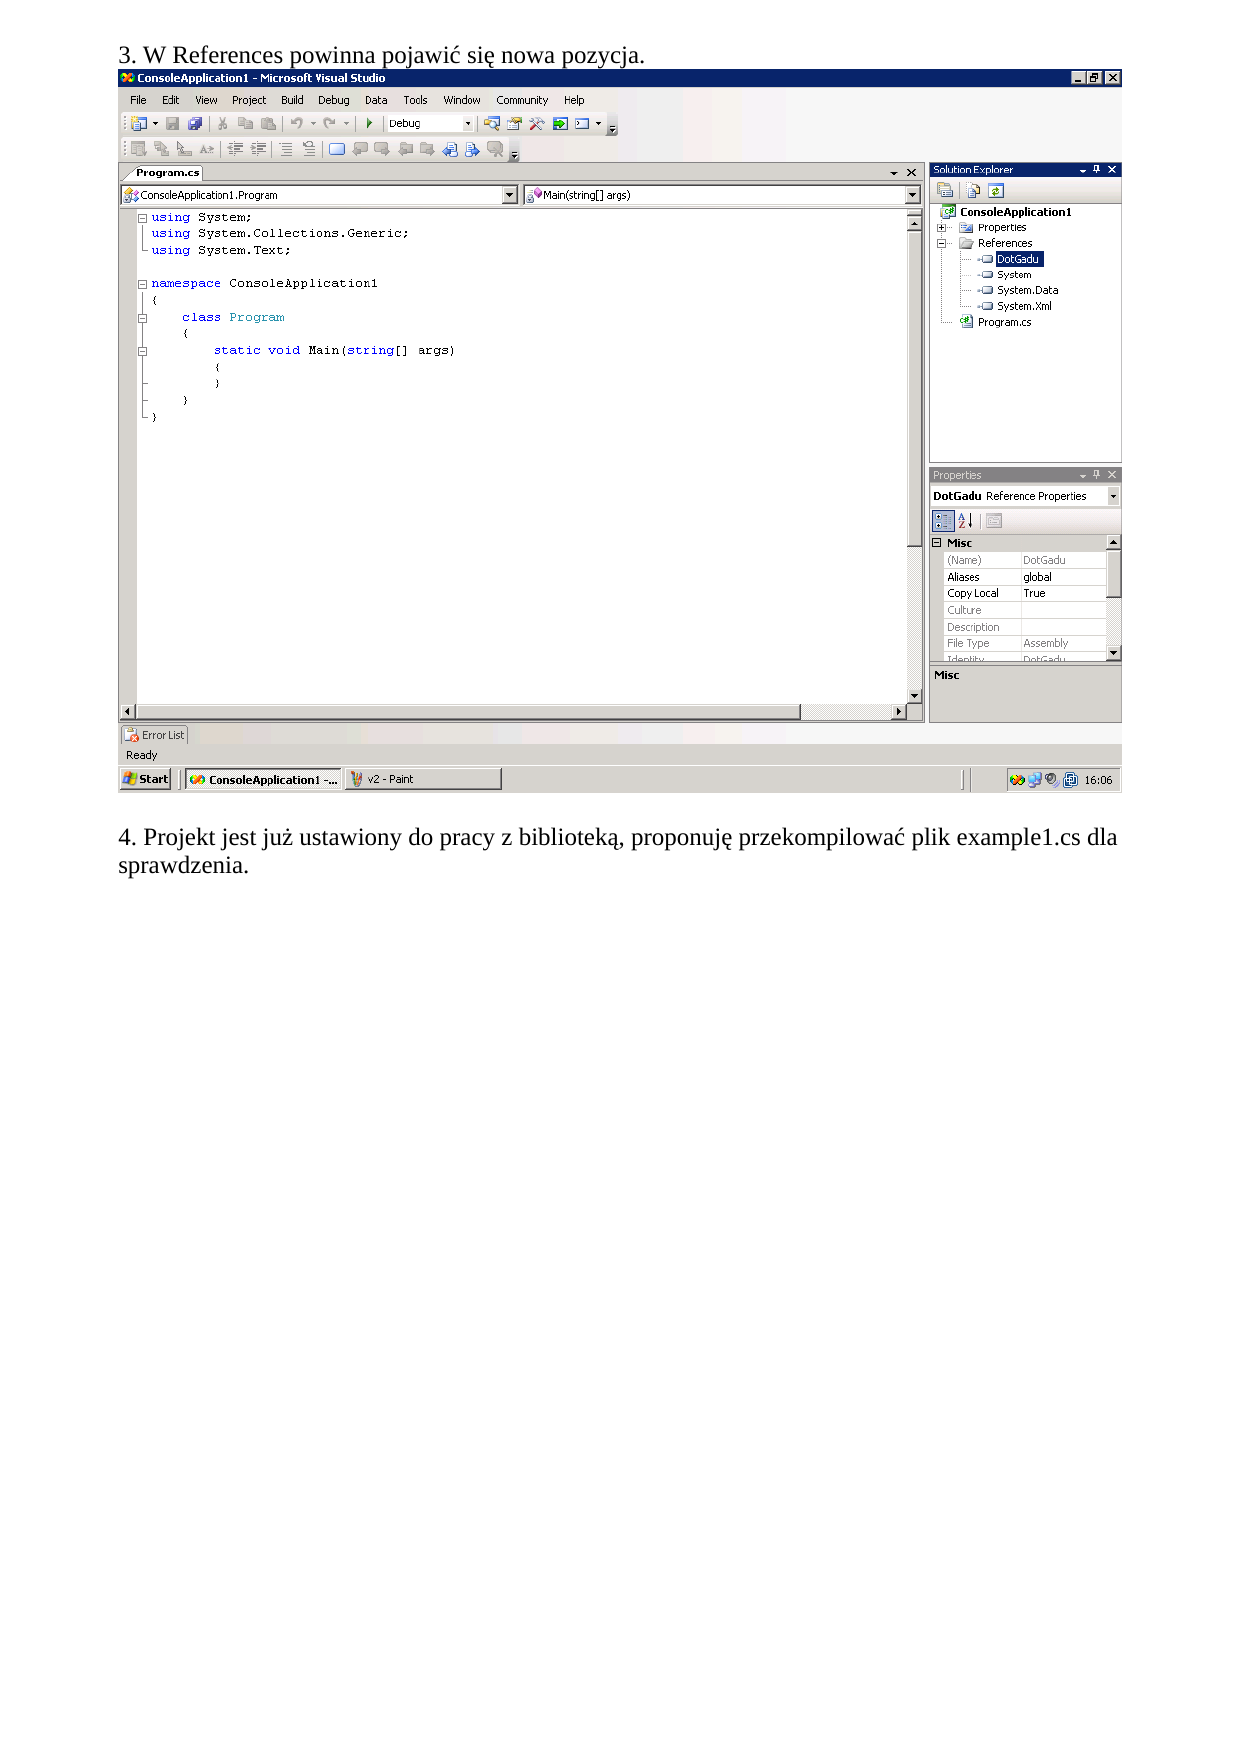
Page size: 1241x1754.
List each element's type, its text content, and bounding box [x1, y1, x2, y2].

text 3. W References powinna pojawić się nowa pozycja. [118, 41, 1122, 69]
picture [118, 69, 1122, 793]
text 4. Projekt jest już ustawiony do pracy z biblioteką, proponuję przekompilować plik example1.cs dla sprawdzenia. [118, 822, 1122, 879]
